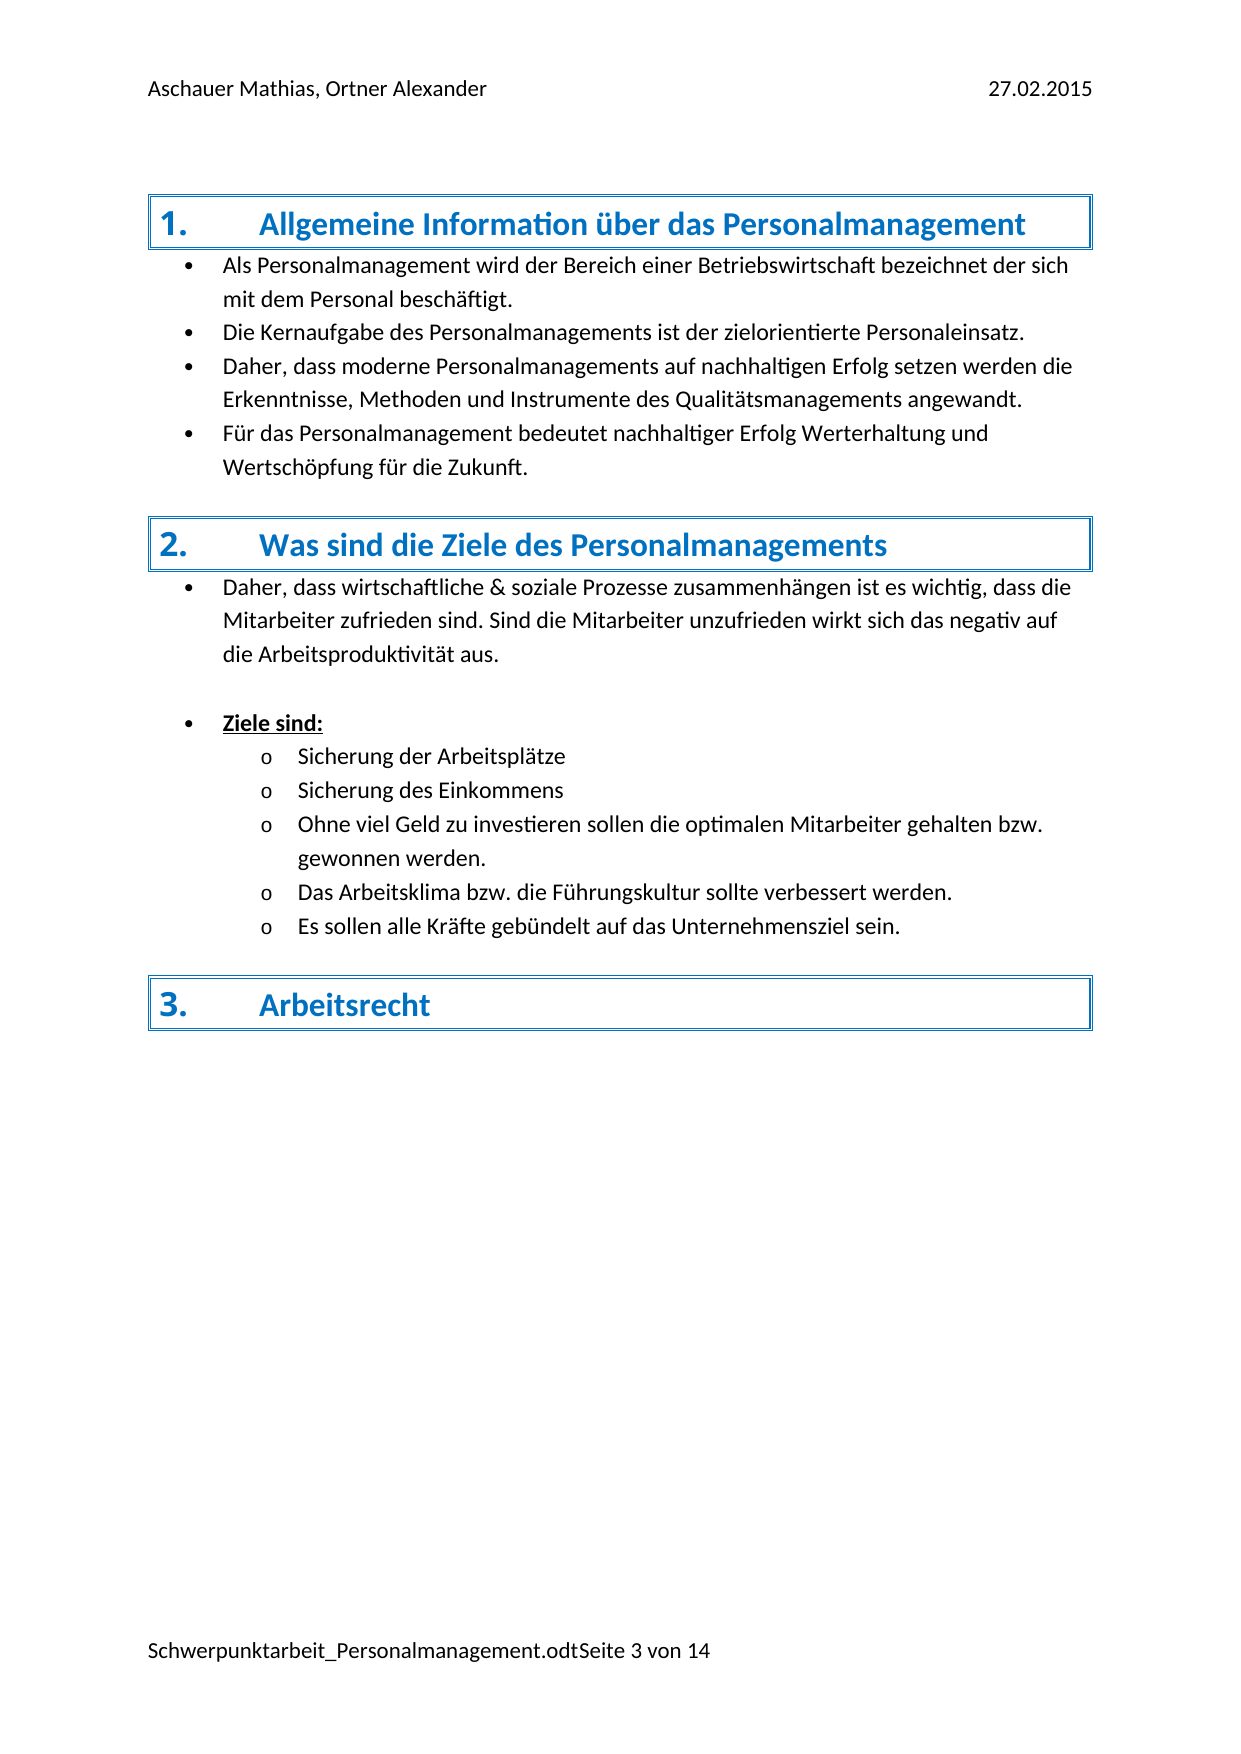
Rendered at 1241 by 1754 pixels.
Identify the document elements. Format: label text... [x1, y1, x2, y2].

list Allgemeine Information über das Personalmanagement [151, 197, 1089, 247]
list Es sollen alle Kräfte gebündelt auf das Unternehmensziel sein. [260, 911, 1093, 941]
list Daher, dass moderne Personalmanagements auf nachhaltigen Erfolg setzen werden die Erkenntnisse, Methoden und Instrumente des Qualitätsmanagements angewandt. [185, 351, 1093, 414]
list Die Kernaufgabe des Personalmanagements ist der zielorientierte Personaleinsatz. [185, 317, 1093, 347]
list Sicherung des Einkommens [260, 775, 1093, 805]
list Daher, dass wirtschaftliche & soziale Prozesse zusammenhängen ist es wichtig, dass die Mitarbeiter zufrieden sind. Sind die Mitarbeiter unzufrieden wirkt sich das negativ auf die Arbeitsproduktivität aus. [185, 572, 1093, 668]
list Was sind die Ziele des Personalmanagements [151, 519, 1089, 569]
list Arbeitsrecht [151, 979, 1089, 1028]
list Das Arbeitsklima bzw. die Führungskultur sollte verbessert werden. [260, 877, 1093, 907]
list Ziele sind: [185, 708, 1093, 737]
list Ohne viel Geld zu investieren sollen die optimalen Mitarbeiter gehalten bzw. gewonnen werden. [260, 809, 1093, 873]
list Sicherung der Arbeitsplätze [260, 741, 1093, 771]
list Als Personalmanagement wird der Bereich einer Betriebswirtschaft bezeichnet der sich mit dem Personal beschäftigt. [185, 250, 1093, 313]
list Für das Personalmanagement bedeutet nachhaltiger Erfolg Werterhaltung und Wertschöpfung für die Zukunft. [185, 418, 1093, 481]
